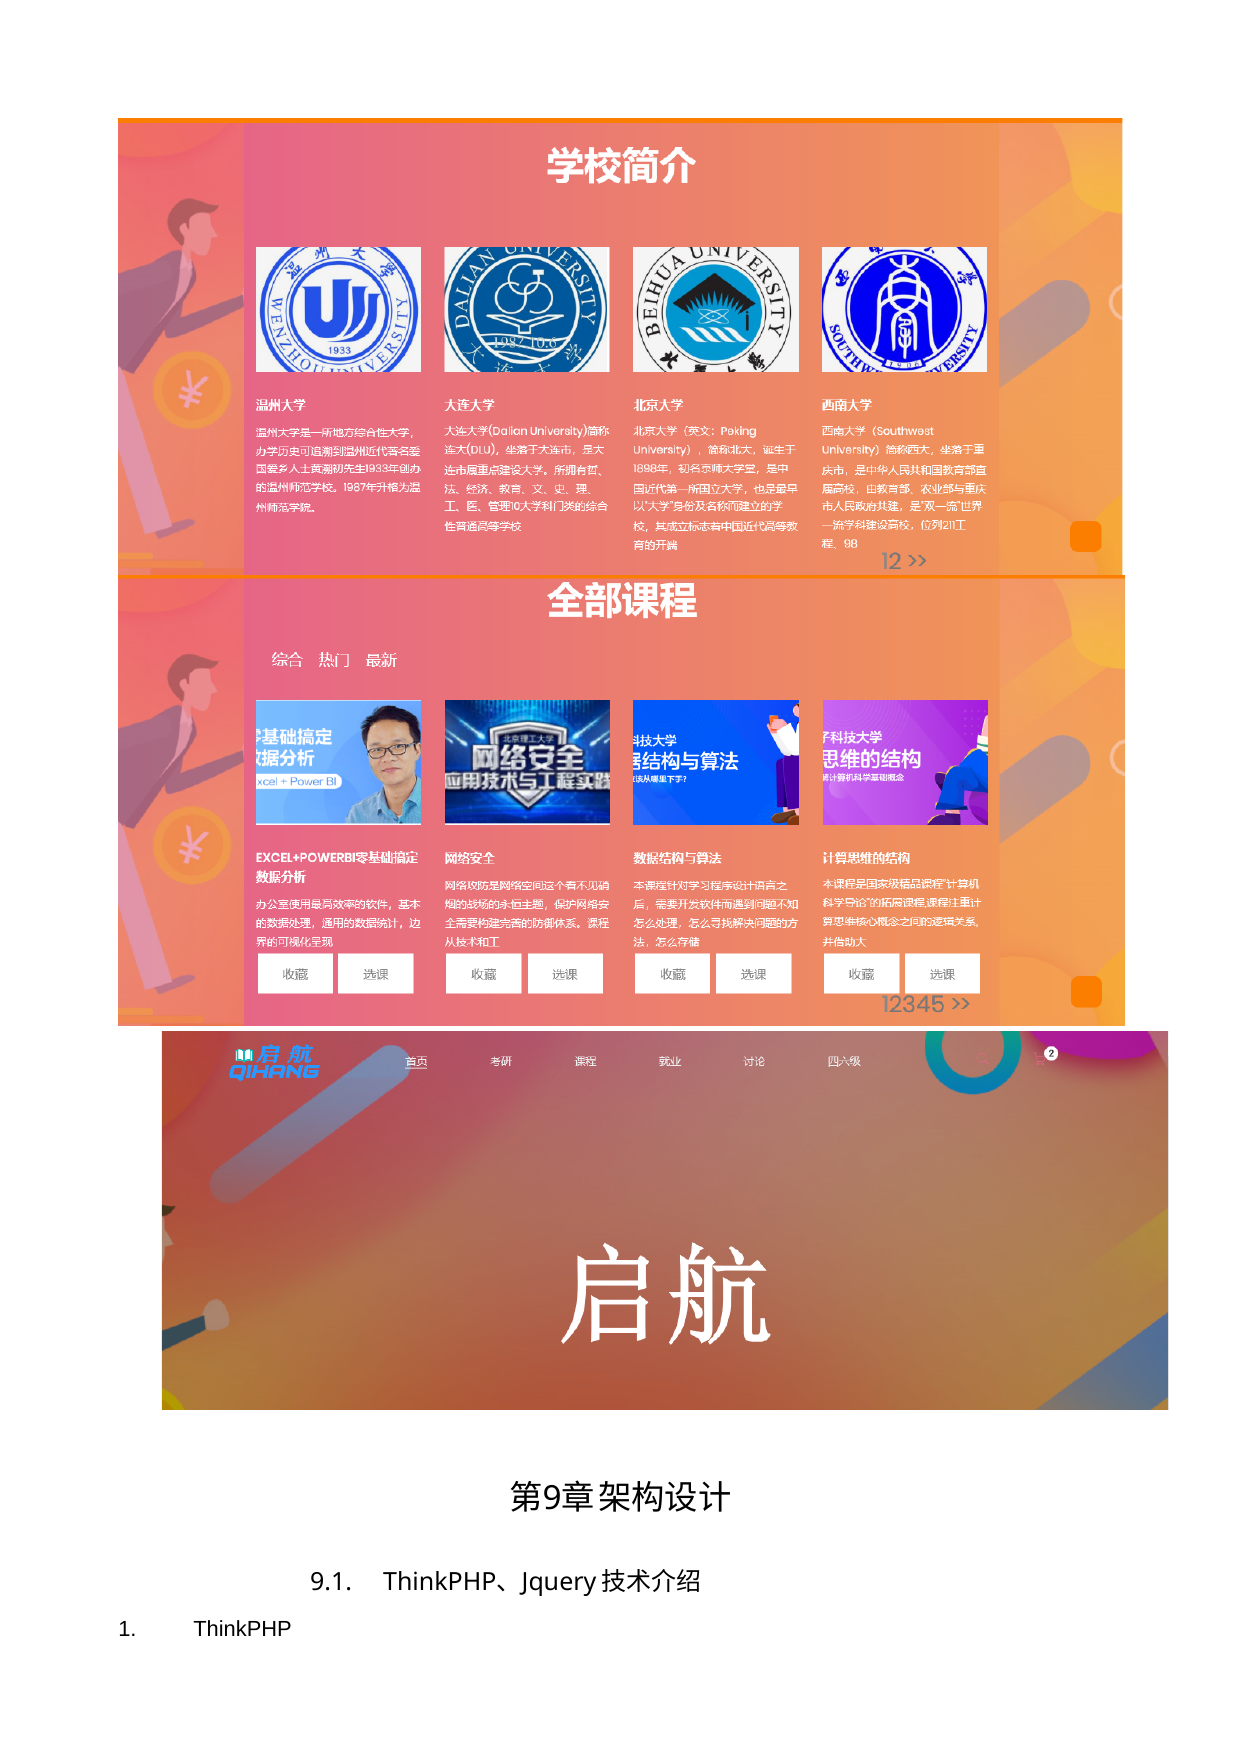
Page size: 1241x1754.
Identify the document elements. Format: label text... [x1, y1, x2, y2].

subtitle ThinkPHP、Jquery技术介绍 [310, 1561, 1122, 1597]
subtitle ThinkPHP [118, 1616, 1122, 1641]
subtitle 架构设计 [118, 1470, 1122, 1519]
